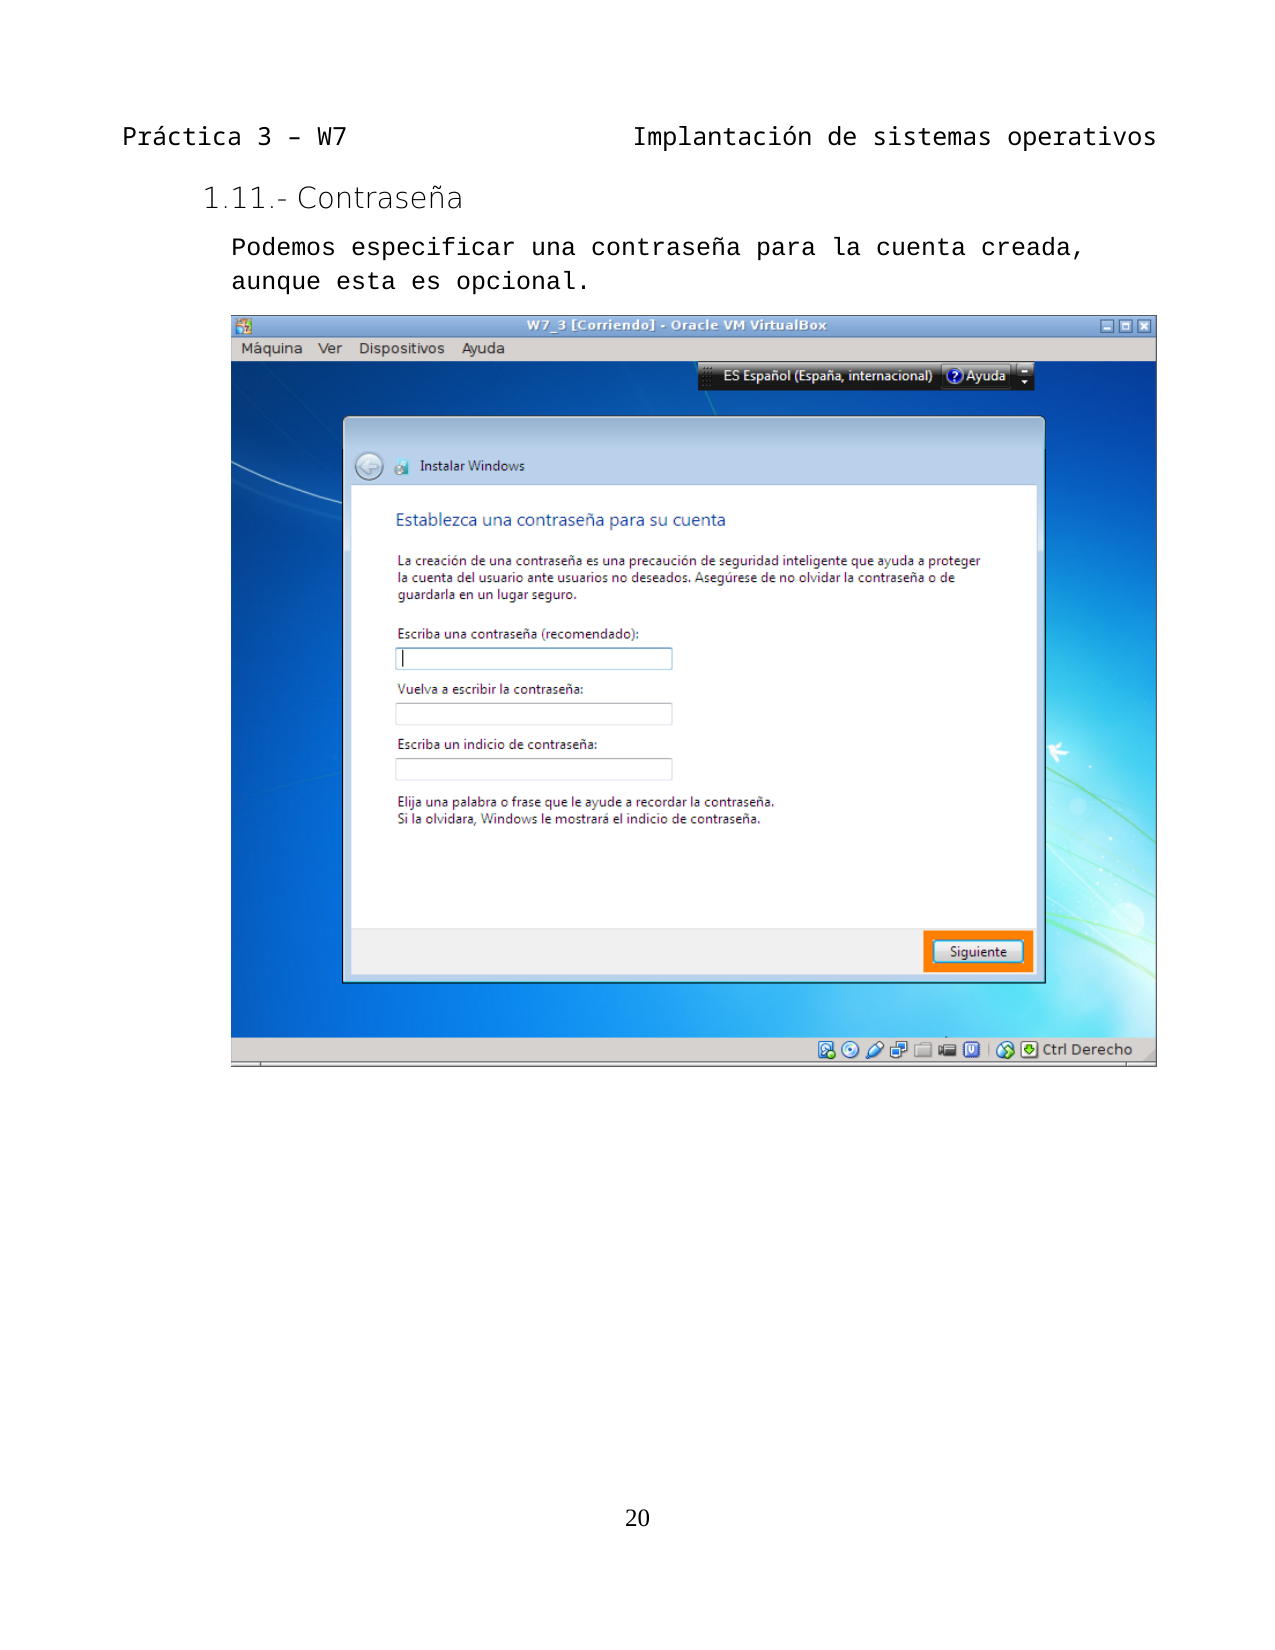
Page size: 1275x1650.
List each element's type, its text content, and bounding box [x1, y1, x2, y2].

list Contraseña [193, 182, 1157, 216]
picture [231, 315, 1157, 1067]
text Podemos especificar una contraseña para la cuenta creada, aunque esta es opcional. [231, 235, 1157, 297]
